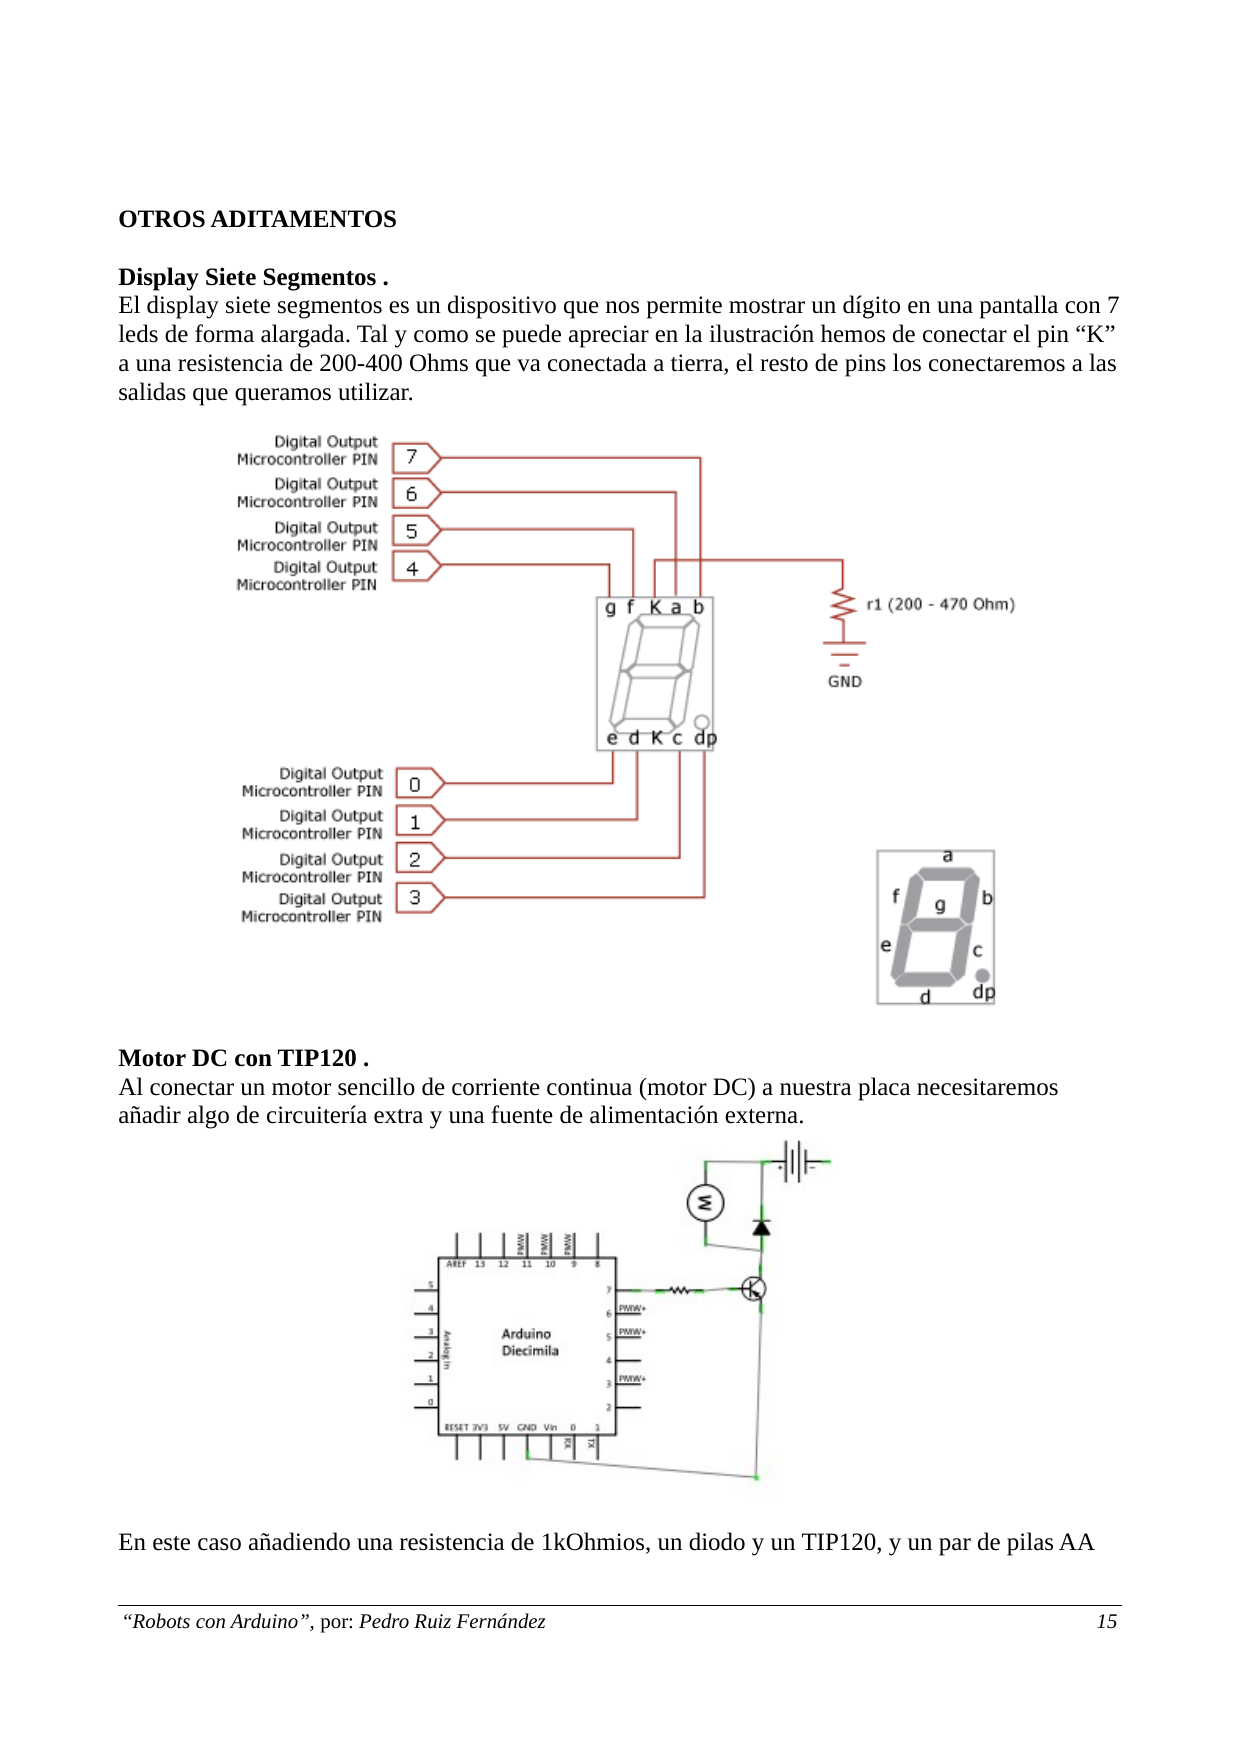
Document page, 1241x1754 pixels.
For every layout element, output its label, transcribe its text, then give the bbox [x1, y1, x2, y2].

text OTROS ADITAMENTOS [118, 204, 1122, 233]
text Al conectar un motor sencillo de corriente continua (motor DC) a nuestra placa necesitaremos añadir algo de circuitería extra y una fuente de alimentación externa. [118, 1072, 1122, 1129]
text En este caso añadiendo una resistencia de 1kOhmios, un diodo y un TIP120, y un par de pilas AA [118, 1527, 1122, 1555]
picture [405, 1129, 835, 1498]
text Motor DC con TIP120 . [118, 1043, 1122, 1072]
text Display Siete Segmentos . [118, 262, 1122, 291]
picture [215, 434, 1025, 1014]
text El display siete segmentos es un dispositivo que nos permite mostrar un dígito en una pantalla con 7 leds de forma alargada. Tal y como se puede apreciar en la ilustración hemos de conectar el pin “K” a una resistencia de 200-400 Ohms que va conectada a tierra, el resto de pins los conectaremos a las salidas que queramos utilizar. [118, 291, 1122, 406]
